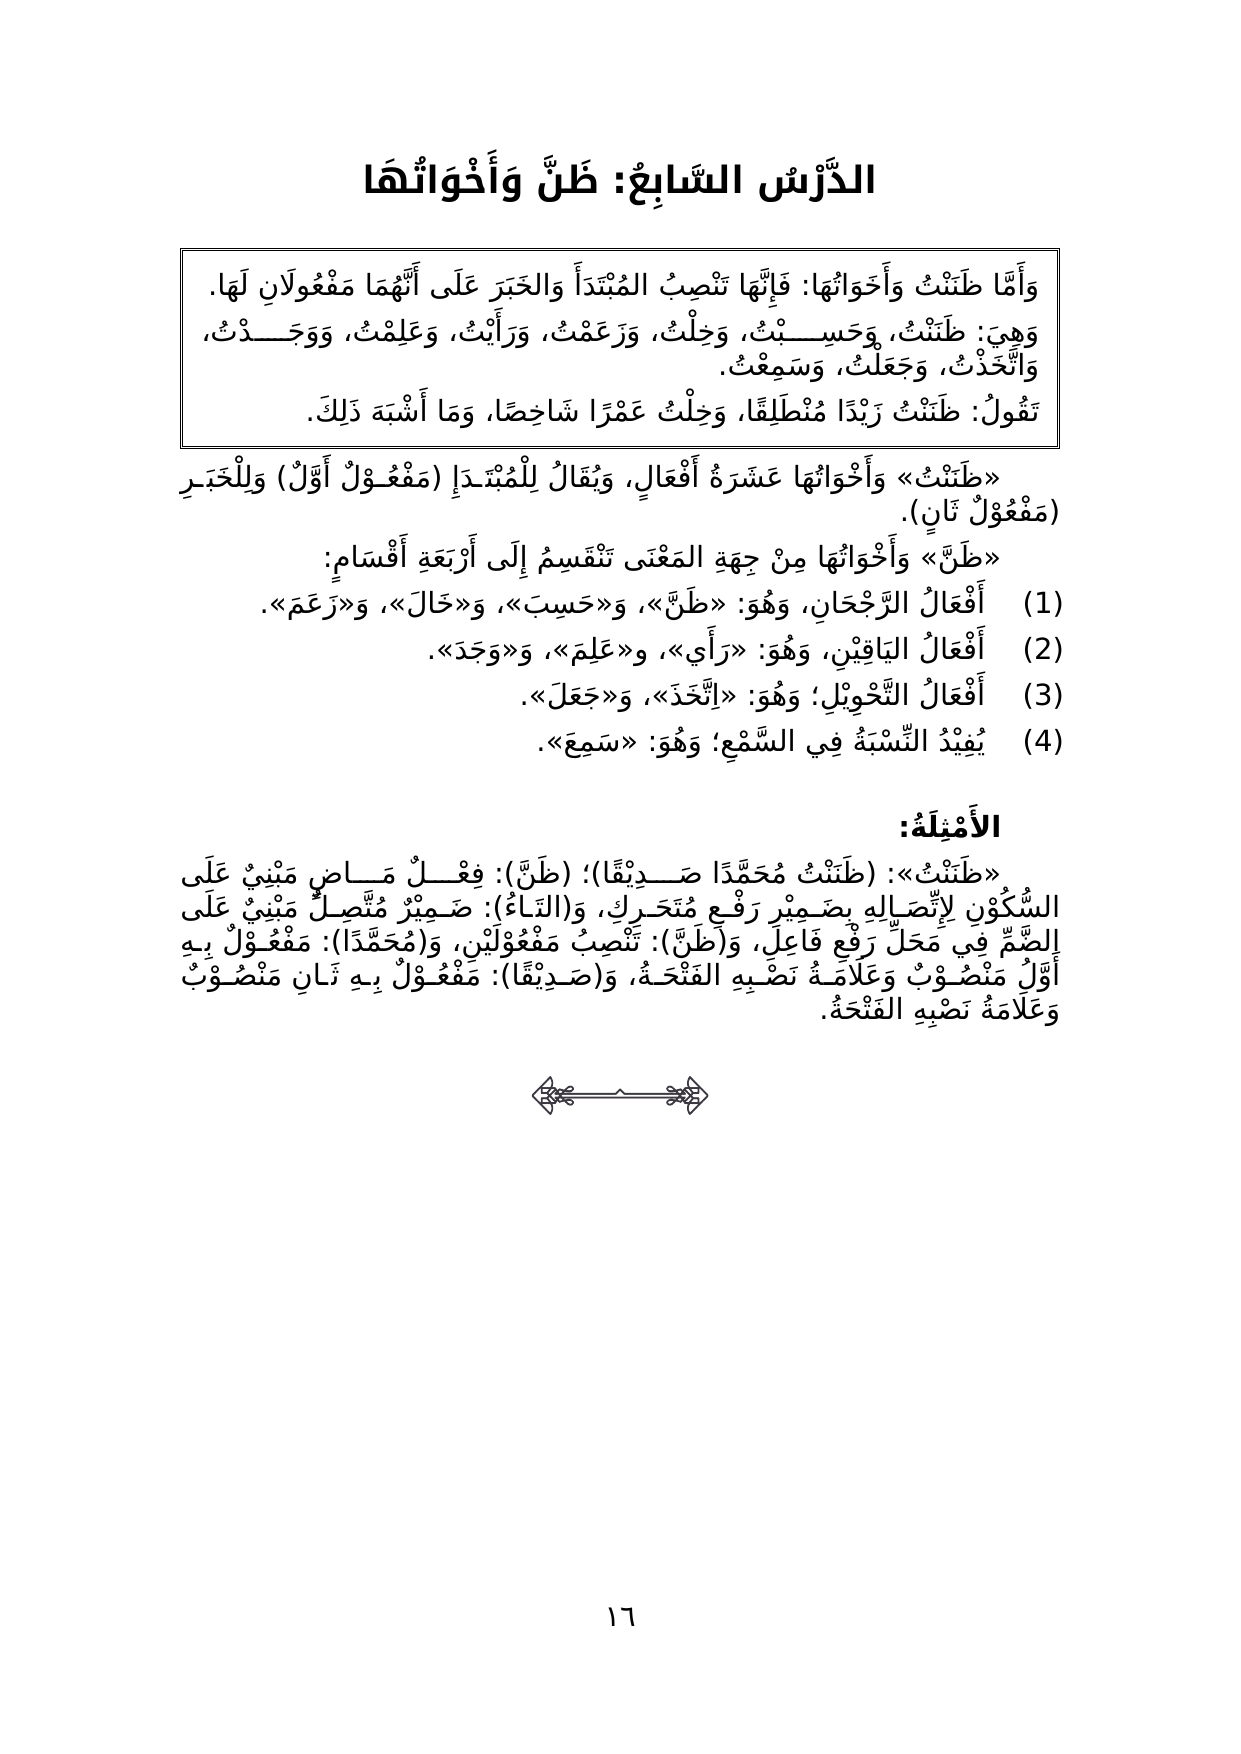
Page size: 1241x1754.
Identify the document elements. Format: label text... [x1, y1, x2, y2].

text «ظَنَنْتُ»: (ظَنَنْتُ مُحَمَّدًا صَدِيْقًا)؛ (ظَنَّ): فِعْلٌ مَاضٍ مَبْنِيٌ عَلَى السُّكُوْنِ لِإِتِّصَالِهِ بِضَمِيْرِ رَفْعِ مُتَحَرِكِ، وَ(التَاءُ): ضَمِيْرٌ مُتَّصِلٌ مَبْنِيٌ عَلَى الضَّمِّ فِي مَحَلِّ رَفْعِ فَاعِلِ، وَ(ظَنَّ): تَنْصِبُ مَفْعُوْلَيْنِ، وَ(مُحَمَّدًا): مَفْعُوْلٌ بِهِ أَوَّلُ مَنْصُوْبٌ وَعَلَامَةُ نَصْبِهِ الفَتْحَةُ، وَ(صَدِيْقًا): مَفْعُوْلٌ بِهِ ثَانِ مَنْصُوْبٌ وَعَلَامَةُ نَصْبِهِ الفَتْحَةُ. [180, 856, 1060, 1026]
picture [531, 1076, 709, 1115]
list يُفِيْدُ النِّسْبَةُ فِي السَّمْعِ؛ وَهُوَ: «سَمِعَ». [180, 724, 1023, 758]
list أَفْعَالُ اليَاقِيْنِ، وَهُوَ: «رَأَي»، و«عَلِمَ»، وَ«وَجَدَ». [180, 632, 1023, 666]
text وَأَمَّا ظَنَنْتُ وَأَخَوَاتُهَا: فَإِنَّهَا تَنْصِبُ المُبْتَدَأَ وَالخَبَرَ عَلَى أَنَّهُمَا مَفْعُولَانِ لَهَا. [183, 251, 1057, 293]
text وَهِيَ: ظَنَنْتُ، وَحَسِبْتُ، وَخِلْتُ، وَزَعَمْتُ، وَرَأَيْتُ، وَعَلِمْتُ، وَوَجَدْتُ، وَاتَّخَذْتُ، وَجَعَلْتُ، وَسَمِعْتُ. [183, 293, 1057, 373]
text تَقُولُ: ظَنَنْتُ زَيْدًا مُنْطَلِقًا، وَخِلْتُ عَمْرًا شَاخِصًا، وَمَا أَشْبَهَ ذَلِكَ. [183, 373, 1057, 446]
list أَفْعَالُ التَّحْوِيْلِ؛ وَهُوَ: «اِتَّخَذَ»، وَ«جَعَلَ». [180, 678, 1023, 712]
text «ظَنَنْتُ» وَأَخْوَاتُهَا عَشَرَةُ أَفْعَالٍ، وَيُقَالُ لِلْمُبْتَدَإِ (مَفْعُوْلٌ أَوَّلٌ) وَلِلْخَبَرِ (مَفْعُوْلٌ ثَانٍ). [180, 461, 1060, 529]
text الأَمْثِلَةُ: [180, 810, 1060, 844]
list أَفْعَالُ الرَّجْحَانِ، وَهُوَ: «ظَنَّ»، وَ«حَسِبَ»، وَ«خَالَ»، وَ«زَعَمَ». [180, 586, 1023, 620]
subtitle الدَّرْسُ السَّابِعُ: ظَنَّ وَأَخْوَاتُهَا [180, 146, 1060, 217]
text «ظَنَّ» وَأَخْوَاتُهَا مِنْ جِهَةِ المَعْنَى تَنْقَسِمُ إِلَى أَرْبَعَةِ أَقْسَامٍ: [180, 541, 1060, 574]
